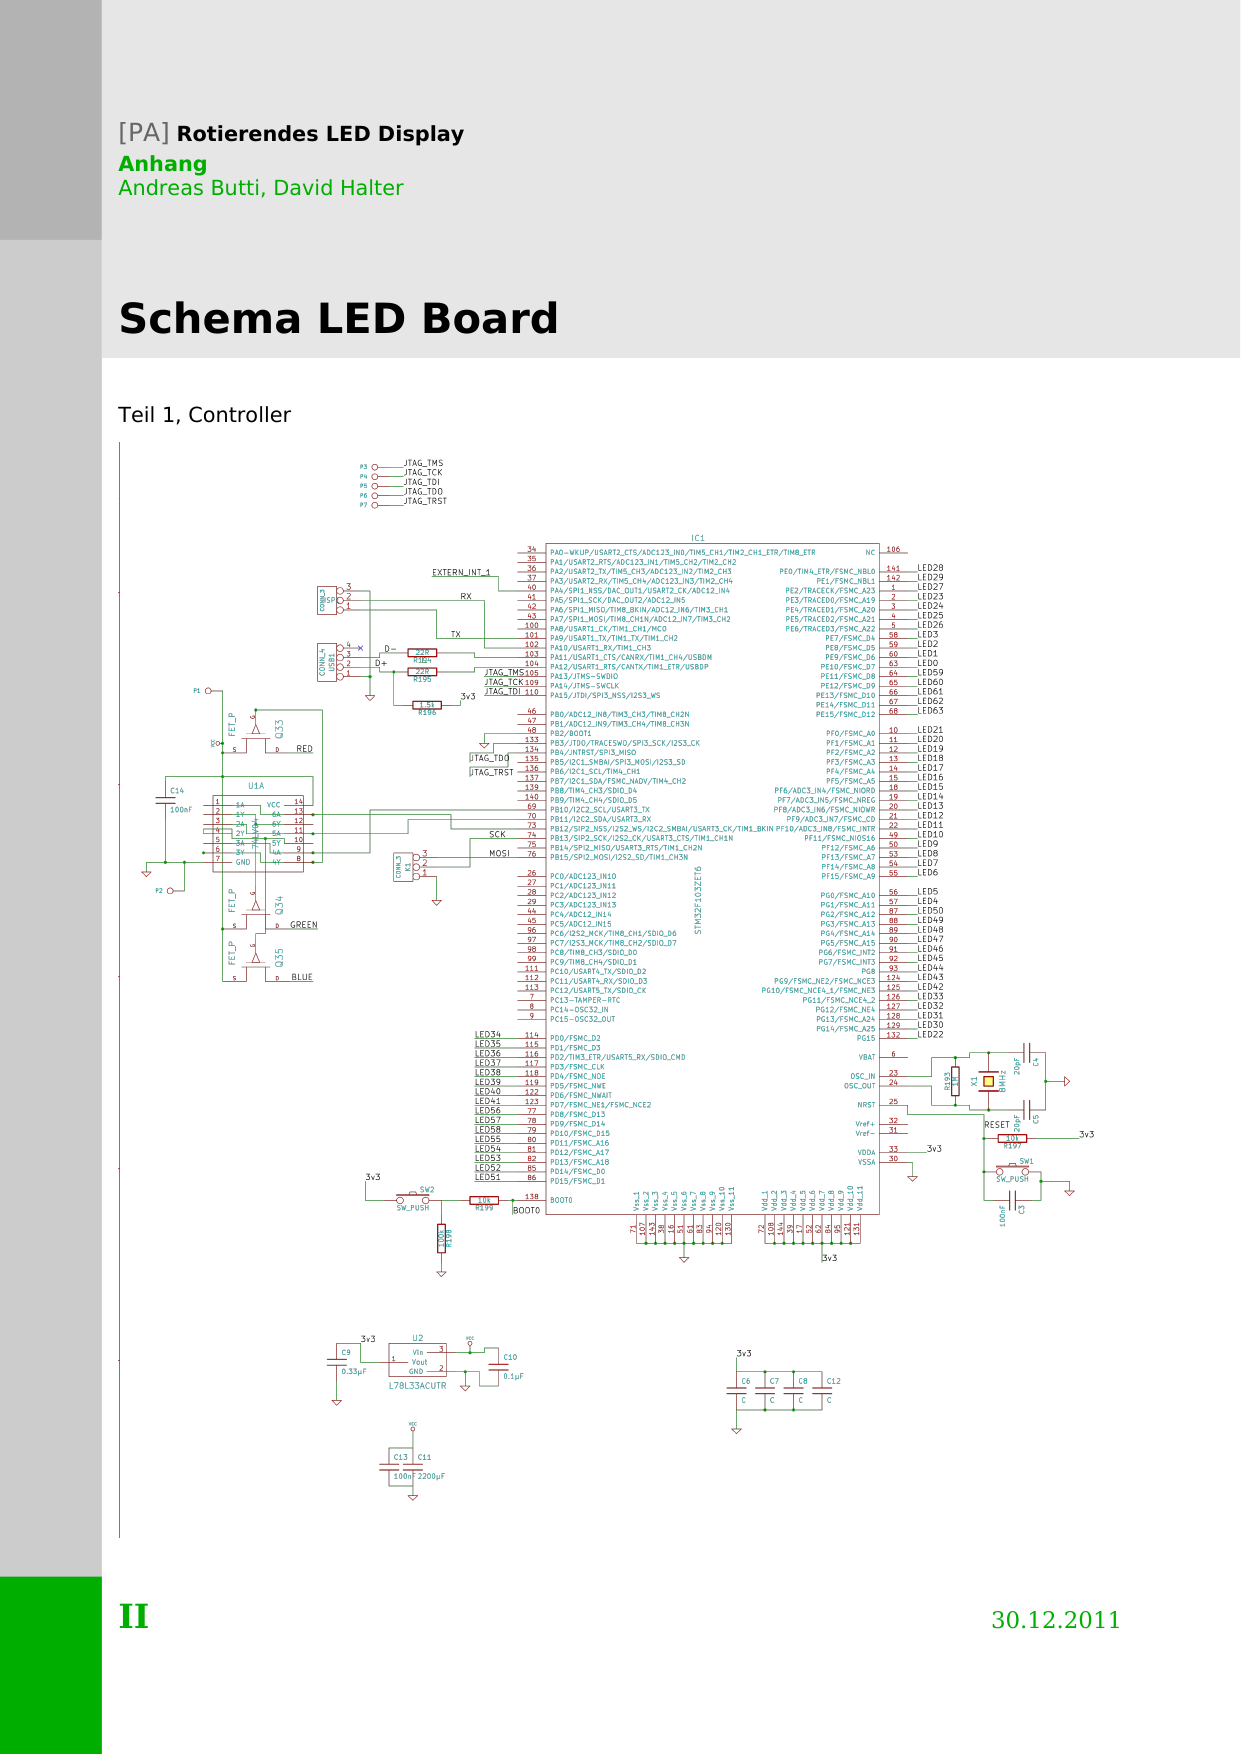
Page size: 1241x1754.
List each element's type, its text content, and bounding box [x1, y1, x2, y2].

text Teil 1, Controller [118, 403, 1122, 427]
picture [118, 442, 1123, 1538]
